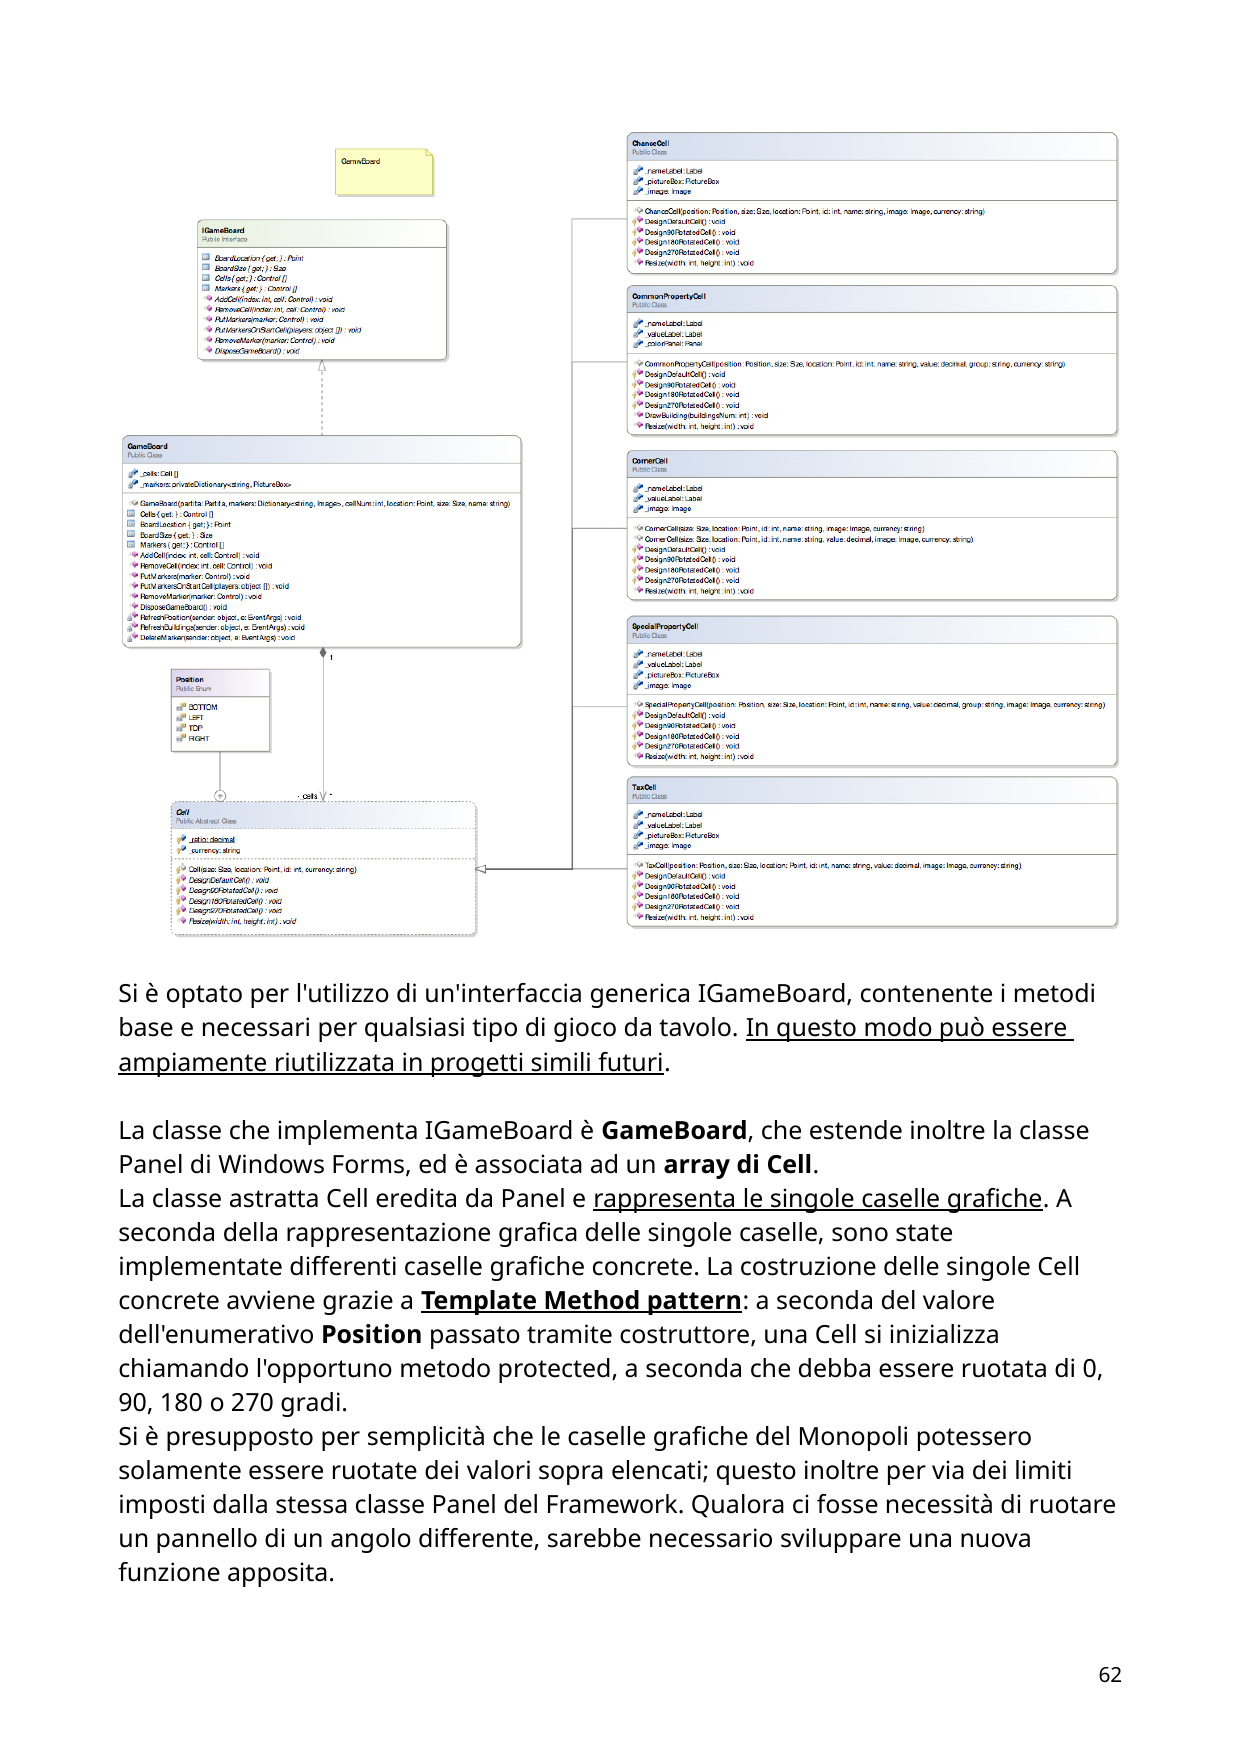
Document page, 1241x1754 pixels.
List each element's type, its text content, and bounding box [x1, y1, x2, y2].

text La classe che implementa IGameBoard è GameBoard, che estende inoltre la classe Panel di Windows Forms, ed è associata ad un array di Cell. [118, 1112, 1122, 1180]
picture [118, 127, 1122, 942]
text La classe astratta Cell eredita da Panel e rappresenta le singole caselle grafiche. A seconda della rappresentazione grafica delle singole caselle, sono state implementate differenti caselle grafiche concrete. La costruzione delle singole Cell concrete avviene grazie a Template Method pattern: a seconda del valore dell'enumerativo Position passato tramite costruttore, una Cell si inizializza chiamando l'opportuno metodo protected, a seconda che debba essere ruotata di 0, 90, 180 o 270 gradi. [118, 1180, 1122, 1419]
text Si è optato per l'utilizzo di un'interfaccia generica IGameBoard, contenente i metodi base e necessari per qualsiasi tipo di gioco da tavolo. In questo modo può essere ampiamente riutilizzata in progetti simili futuri. [118, 976, 1122, 1078]
text Si è presupposto per semplicità che le caselle grafiche del Monopoli potessero solamente essere ruotate dei valori sopra elencati; questo inoltre per via dei limiti imposti dalla stessa classe Panel del Framework. Qualora ci fosse necessità di ruotare un pannello di un angolo differente, sarebbe necessario sviluppare una nuova funzione apposita. [118, 1419, 1122, 1589]
